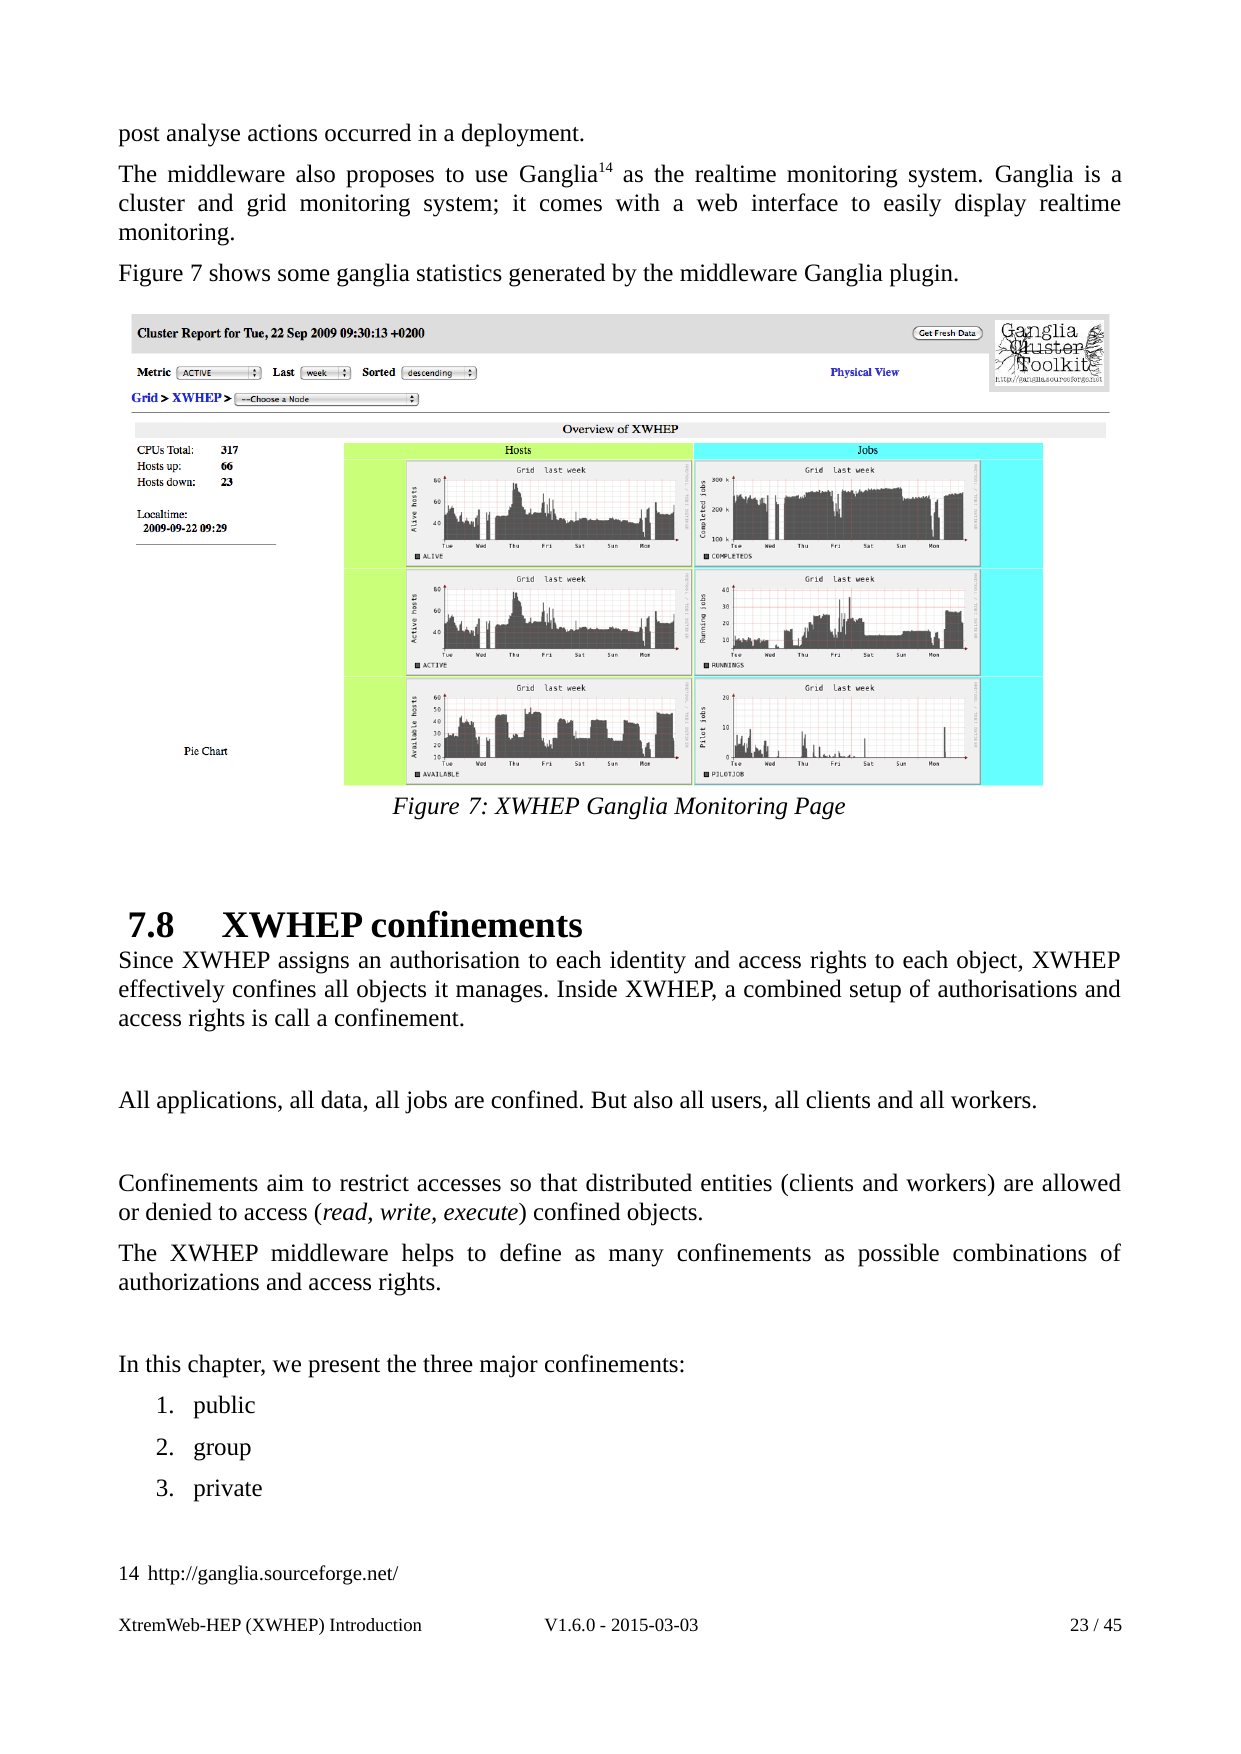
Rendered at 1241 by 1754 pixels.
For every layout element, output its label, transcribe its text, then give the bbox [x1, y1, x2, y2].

text In this chapter, we present the three major confinements: [118, 1349, 1122, 1378]
list private [156, 1473, 1122, 1502]
list public [156, 1390, 1122, 1419]
text Since XWHEP assigns an authorisation to each identity and access rights to each object, XWHEP effectively confines all objects it manages. Inside XWHEP, a combined setup of authorisations and access rights is call a confinement. [118, 945, 1122, 1032]
picture [129, 312, 1112, 791]
subtitle XWHEP confinements [118, 902, 1122, 945]
list group [156, 1432, 1122, 1460]
text Figure 7: XWHEP Ganglia Monitoring Page [129, 791, 1111, 820]
text The XWHEP middleware helps to define as many confinements as possible combinations of authorizations and access rights. [118, 1238, 1122, 1295]
text Figure 7 shows some ganglia statistics generated by the middleware Ganglia plugin. [118, 258, 1122, 287]
text The middleware also proposes to use Ganglia as the realtime monitoring system. Ganglia is a cluster and grid monitoring system; it comes with a web interface to easily display realtime monitoring. [118, 159, 1122, 246]
text Confinements aim to restrict accesses so that distributed entities (clients and workers) are allowed or denied to access (read, write, execute) confined objects. [118, 1168, 1122, 1225]
text All applications, all data, all jobs are confined. But also all users, all clients and all workers. [118, 1085, 1122, 1114]
text post analyse actions occurred in a deployment. [118, 118, 1122, 147]
text http://ganglia.sourceforge.net/ [118, 1561, 1122, 1585]
